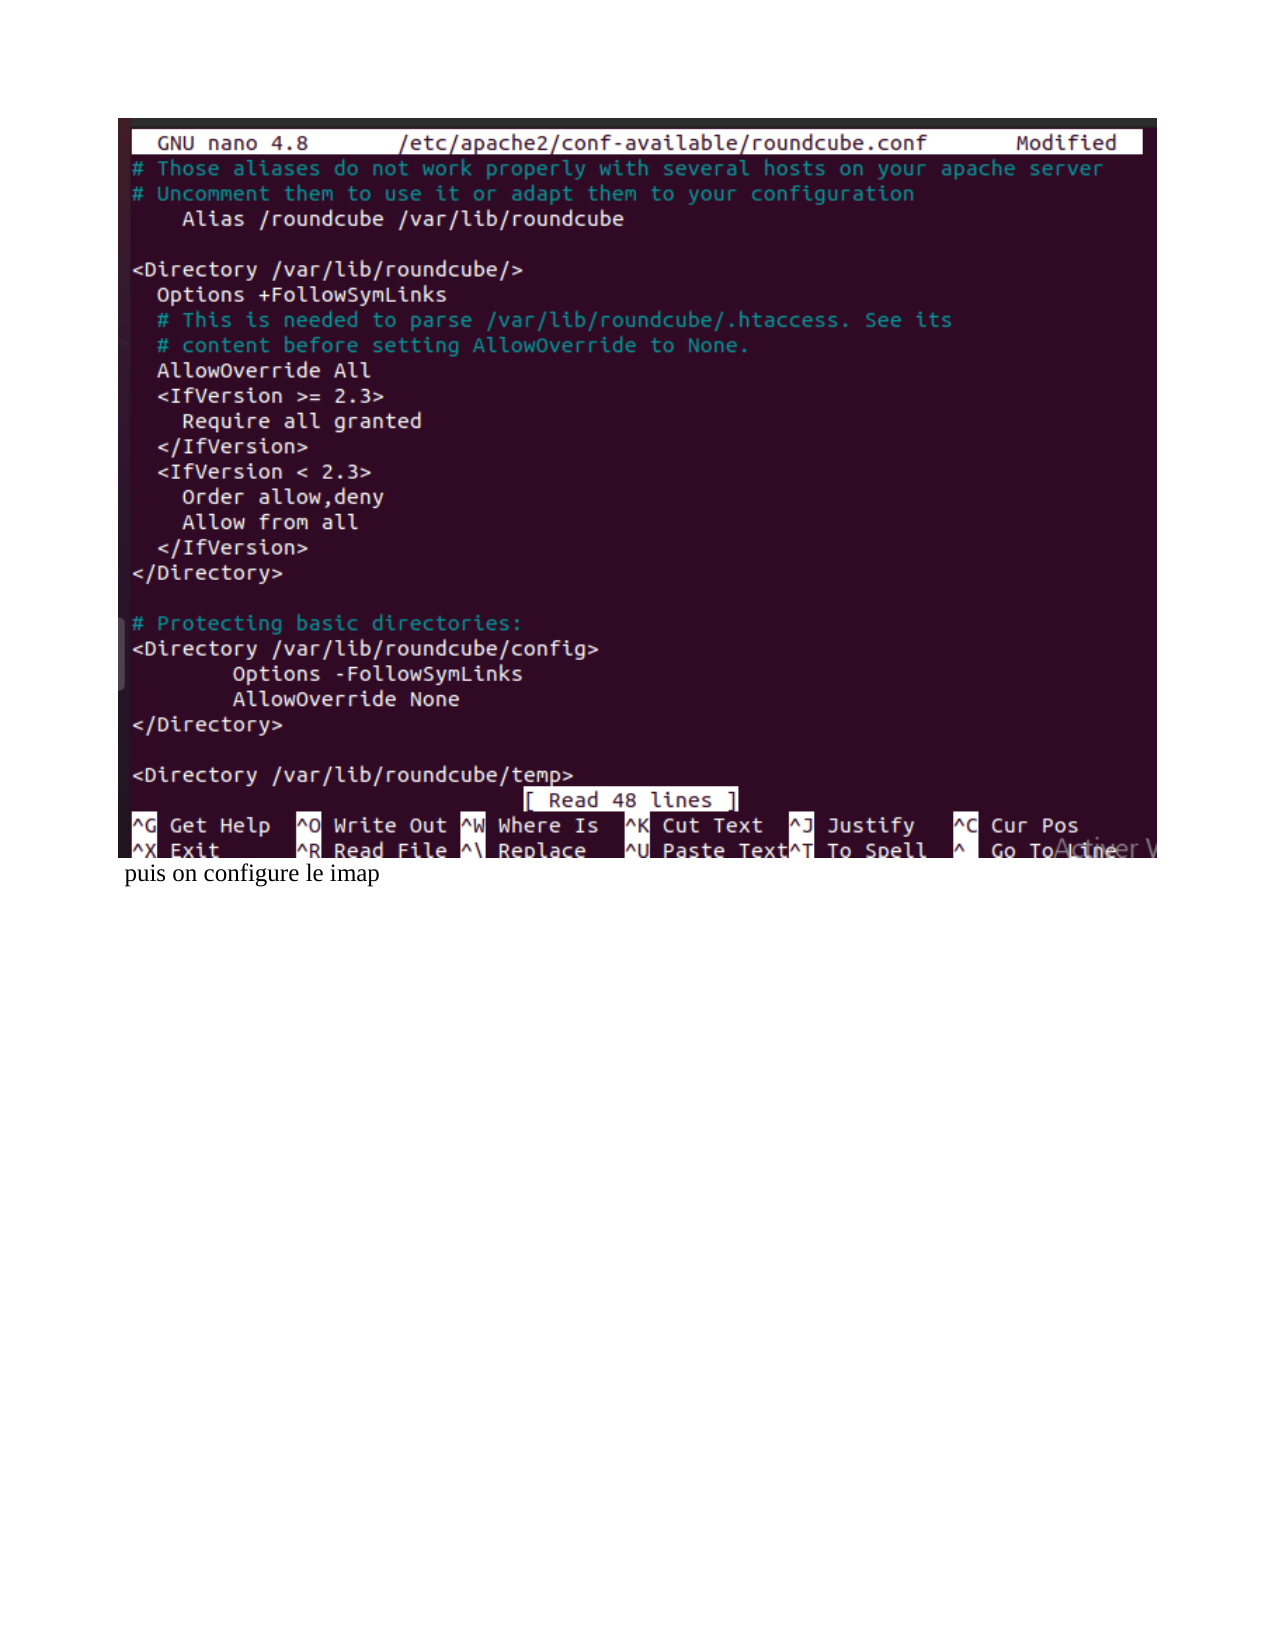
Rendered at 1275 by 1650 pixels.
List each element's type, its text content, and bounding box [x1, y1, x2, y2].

text puis on configure le imap [118, 858, 1157, 887]
picture [118, 118, 1157, 858]
